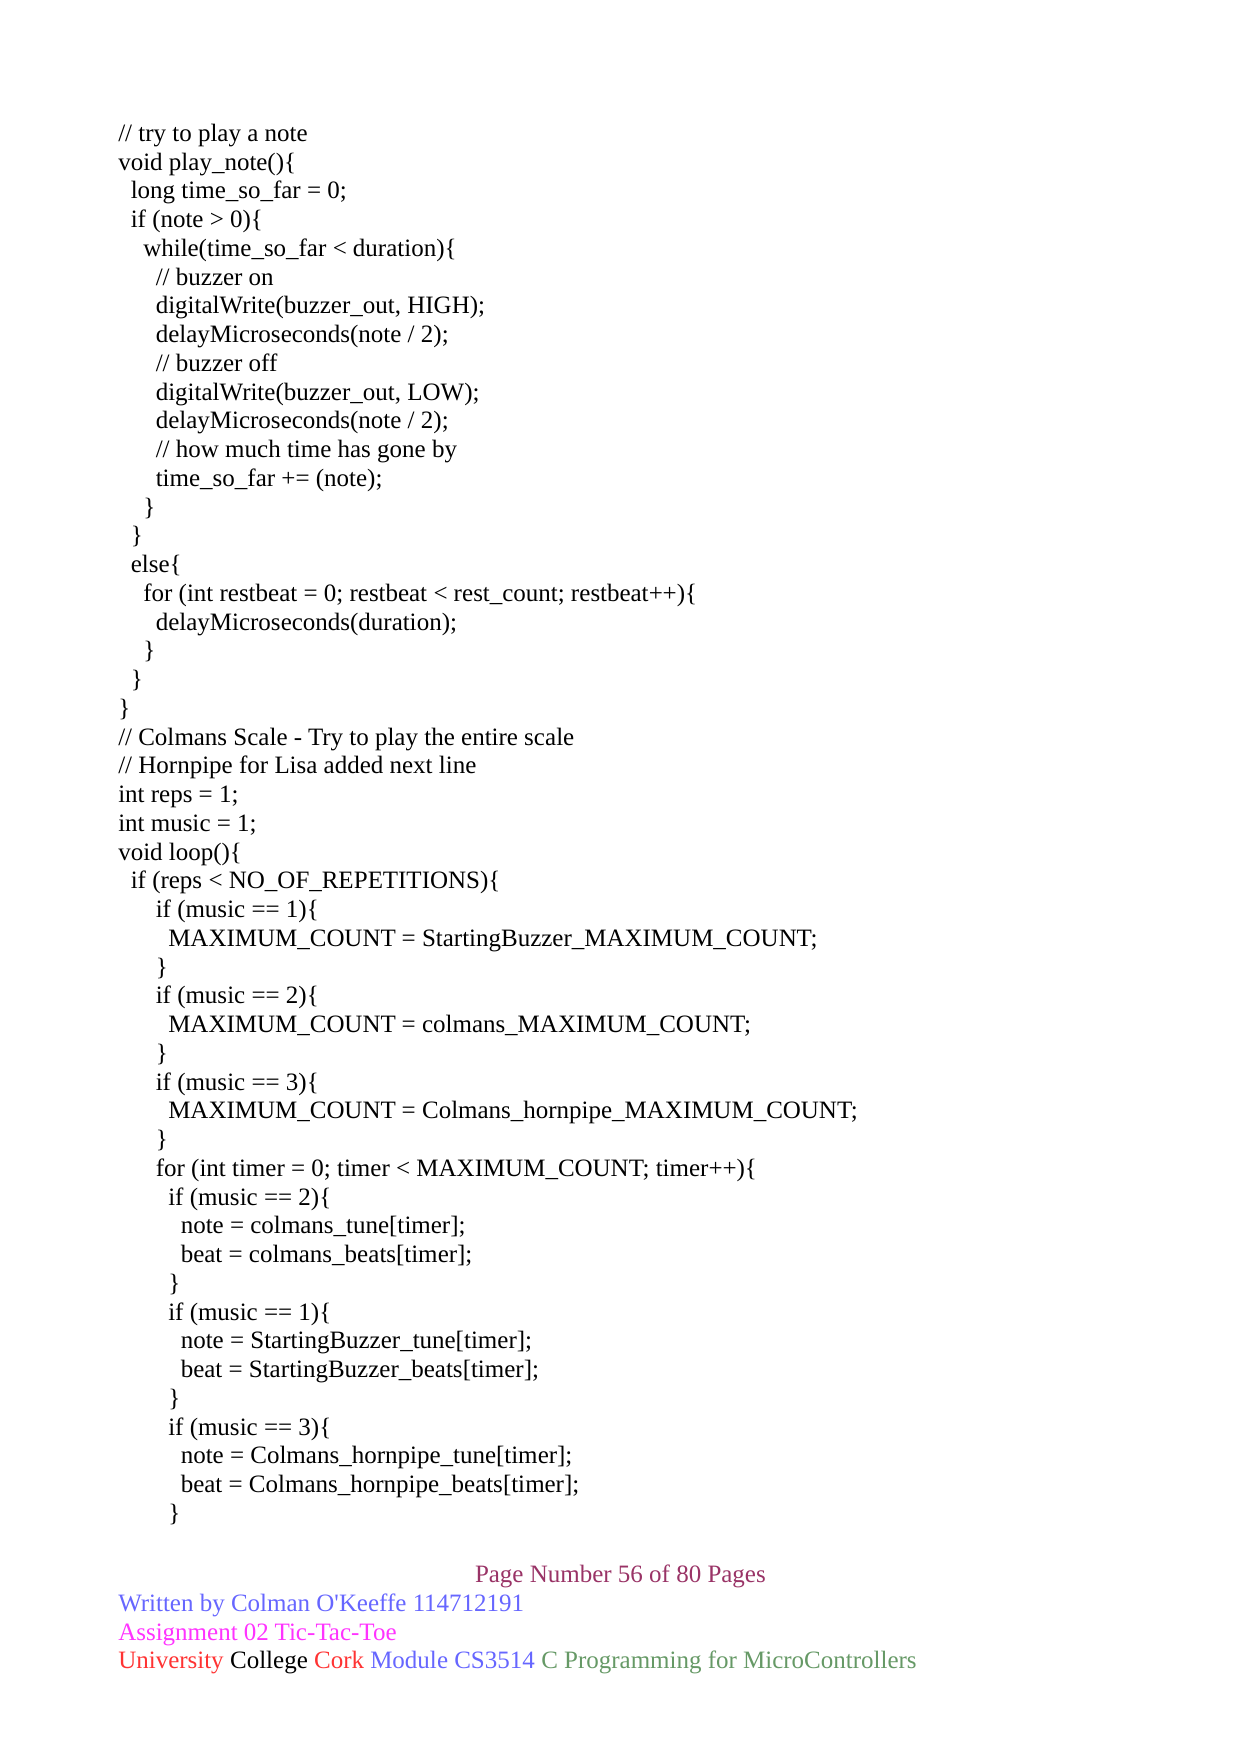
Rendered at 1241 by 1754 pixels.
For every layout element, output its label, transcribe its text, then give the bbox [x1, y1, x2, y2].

text } [118, 636, 1122, 664]
text // how much time has gone by [118, 434, 1122, 463]
text MAXIMUM_COUNT = StartingBuzzer_MAXIMUM_COUNT; [118, 923, 1122, 952]
text } [118, 1038, 1122, 1067]
text if (music == 2){ [118, 981, 1122, 1009]
text if (music == 1){ [118, 894, 1122, 923]
text // Colmans Scale - Try to play the entire scale [118, 722, 1122, 751]
text } [118, 952, 1122, 981]
text if (music == 3){ [118, 1067, 1122, 1096]
text long time_so_far = 0; [118, 176, 1122, 204]
text if (note > 0){ [118, 204, 1122, 233]
text if (music == 3){ [118, 1412, 1122, 1441]
text digitalWrite(buzzer_out, LOW); [118, 377, 1122, 406]
text for (int restbeat = 0; restbeat < rest_count; restbeat++){ [118, 578, 1122, 607]
text note = colmans_tune[timer]; [118, 1211, 1122, 1239]
text note = StartingBuzzer_tune[timer]; [118, 1326, 1122, 1354]
text int music = 1; [118, 808, 1122, 837]
text MAXIMUM_COUNT = colmans_MAXIMUM_COUNT; [118, 1009, 1122, 1038]
text // buzzer on [118, 262, 1122, 291]
text beat = Colmans_hornpipe_beats[timer]; [118, 1469, 1122, 1498]
text while(time_so_far < duration){ [118, 233, 1122, 262]
text digitalWrite(buzzer_out, HIGH); [118, 291, 1122, 319]
text delayMicroseconds(note / 2); [118, 406, 1122, 434]
text for (int timer = 0; timer < MAXIMUM_COUNT; timer++){ [118, 1153, 1122, 1182]
text if (music == 2){ [118, 1182, 1122, 1211]
text if (music == 1){ [118, 1297, 1122, 1326]
text // Hornpipe for Lisa added next line [118, 751, 1122, 779]
text void play_note(){ [118, 147, 1122, 176]
text else{ [118, 549, 1122, 578]
text // try to play a note [118, 118, 1122, 147]
text } [118, 1498, 1122, 1527]
text // buzzer off [118, 348, 1122, 377]
text if (reps < NO_OF_REPETITIONS){ [118, 866, 1122, 894]
text } [118, 492, 1122, 521]
text beat = StartingBuzzer_beats[timer]; [118, 1354, 1122, 1383]
text MAXIMUM_COUNT = Colmans_hornpipe_MAXIMUM_COUNT; [118, 1096, 1122, 1124]
text delayMicroseconds(note / 2); [118, 319, 1122, 348]
text note = Colmans_hornpipe_tune[timer]; [118, 1441, 1122, 1469]
text void loop(){ [118, 837, 1122, 866]
text time_so_far += (note); [118, 463, 1122, 492]
text } [118, 521, 1122, 549]
text } [118, 664, 1122, 693]
text int reps = 1; [118, 779, 1122, 808]
text } [118, 1383, 1122, 1412]
text delayMicroseconds(duration); [118, 607, 1122, 636]
text beat = colmans_beats[timer]; [118, 1239, 1122, 1268]
text } [118, 693, 1122, 722]
text } [118, 1268, 1122, 1297]
text } [118, 1124, 1122, 1153]
